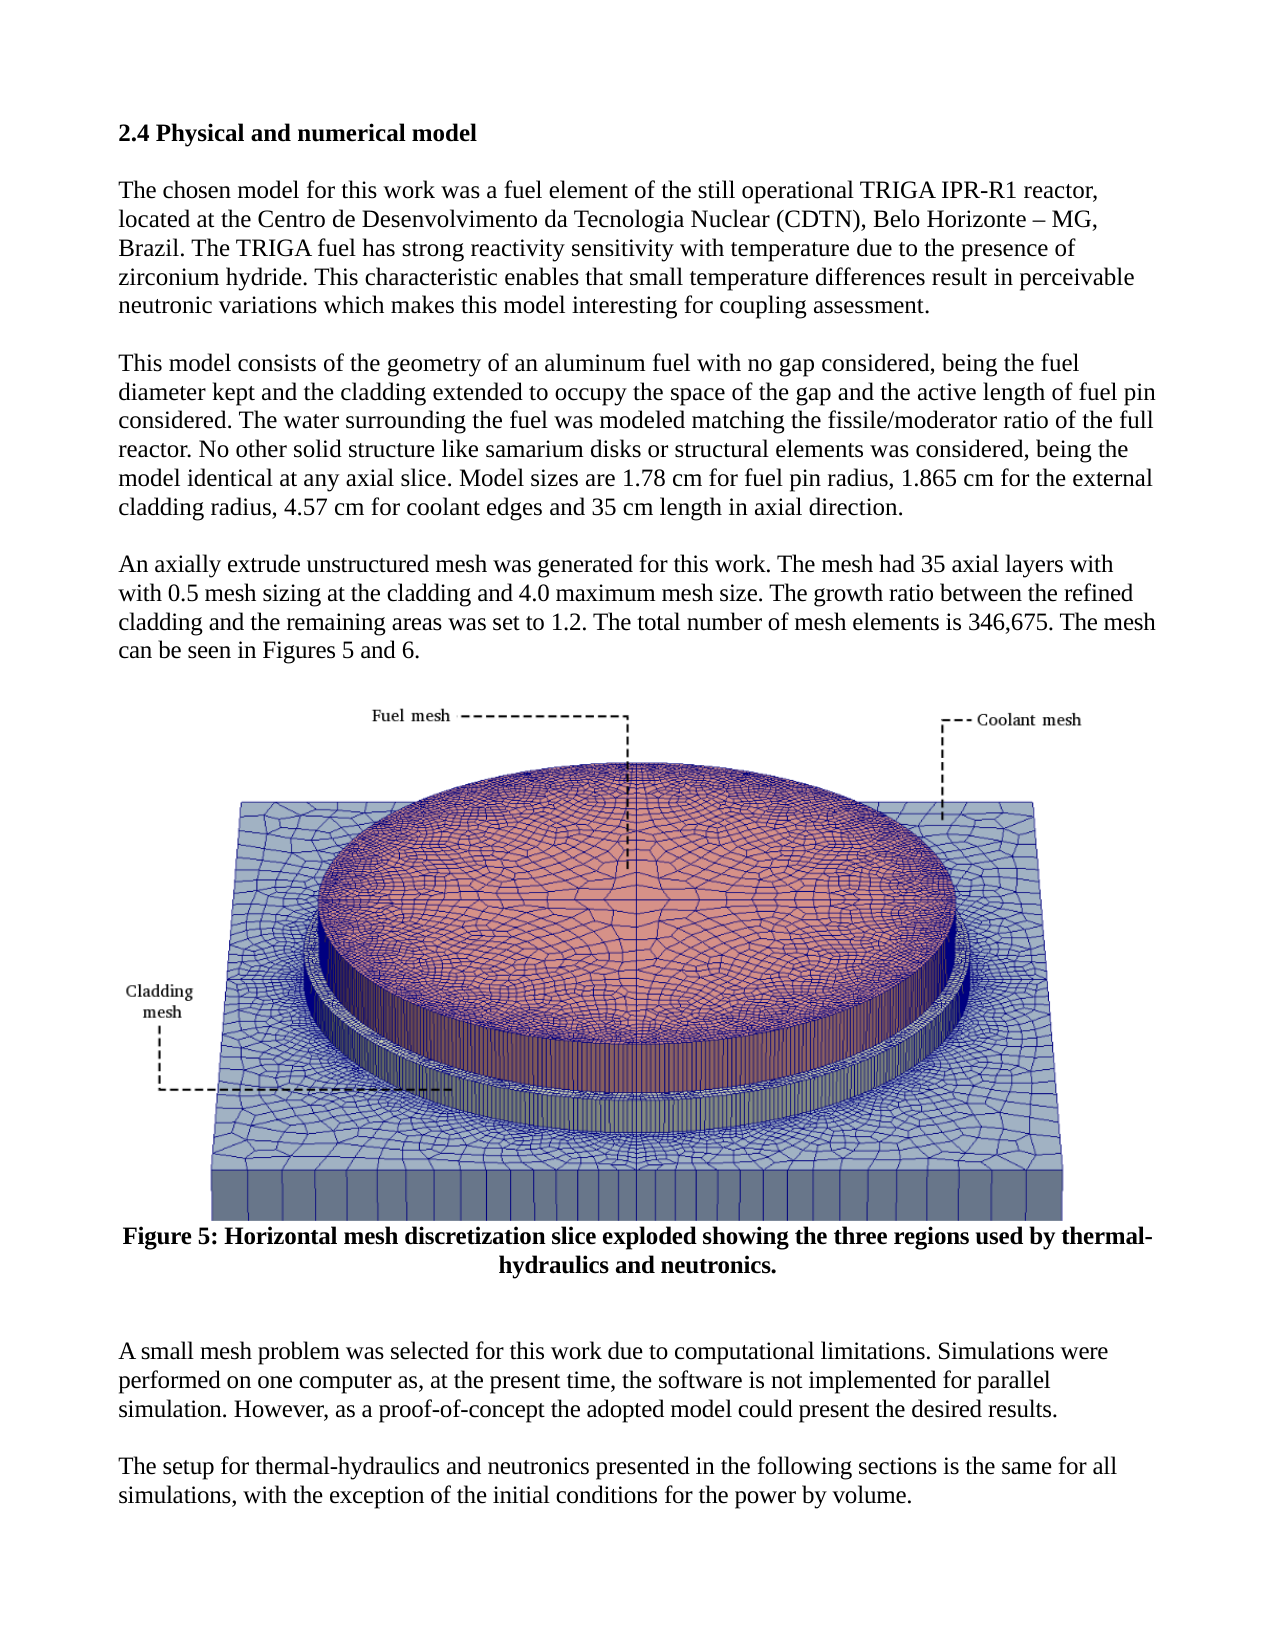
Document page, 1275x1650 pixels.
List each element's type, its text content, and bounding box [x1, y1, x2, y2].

text A small mesh problem was selected for this work due to computational limitations. Simulations were performed on one computer as, at the present time, the software is not implemented for parallel simulation. However, as a proof-of-concept the adopted model could present the desired results. [118, 1336, 1157, 1423]
text Figure 5: Horizontal mesh discretization slice exploded showing the three regions used by thermal-hydraulics and neutronics. [118, 1222, 1157, 1279]
text The setup for thermal-hydraulics and neutronics presented in the following sections is the same for all simulations, with the exception of the initial conditions for the power by volume. [118, 1451, 1157, 1509]
text 2.4 Physical and numerical model [118, 118, 1157, 147]
text The chosen model for this work was a fuel element of the still operational TRIGA IPR-R1 reactor, located at the Centro de Desenvolvimento da Tecnologia Nuclear (CDTN), Belo Horizonte – MG, Brazil. The TRIGA fuel has strong reactivity sensitivity with temperature due to the presence of zirconium hydride. This characteristic enables that small temperature differences result in perceivable neutronic variations which makes this model interesting for coupling assessment. [118, 176, 1157, 319]
text with 0.5 mesh sizing at the cladding and 4.0 maximum mesh size. The growth ratio between the refined cladding and the remaining areas was set to 1.2. The total number of mesh elements is 346,675. The mesh can be seen in Figures 5 and 6. [118, 578, 1157, 664]
text This model consists of the geometry of an aluminum fuel with no gap considered, being the fuel diameter kept and the cladding extended to occupy the space of the gap and the active length of fuel pin considered. The water surrounding the fuel was modeled matching the fissile/moderator ratio of the full reactor. No other solid structure like samarium disks or structural elements was considered, being the model identical at any axial slice. Model sizes are 1.78 cm for fuel pin radius, 1.865 cm for the external cladding radius, 4.57 cm for coolant edges and 35 cm length in axial direction. [118, 348, 1157, 521]
text An axially extrude unstructured mesh was generated for this work. The mesh had 35 axial layers with [118, 549, 1157, 578]
picture [118, 693, 1157, 1222]
